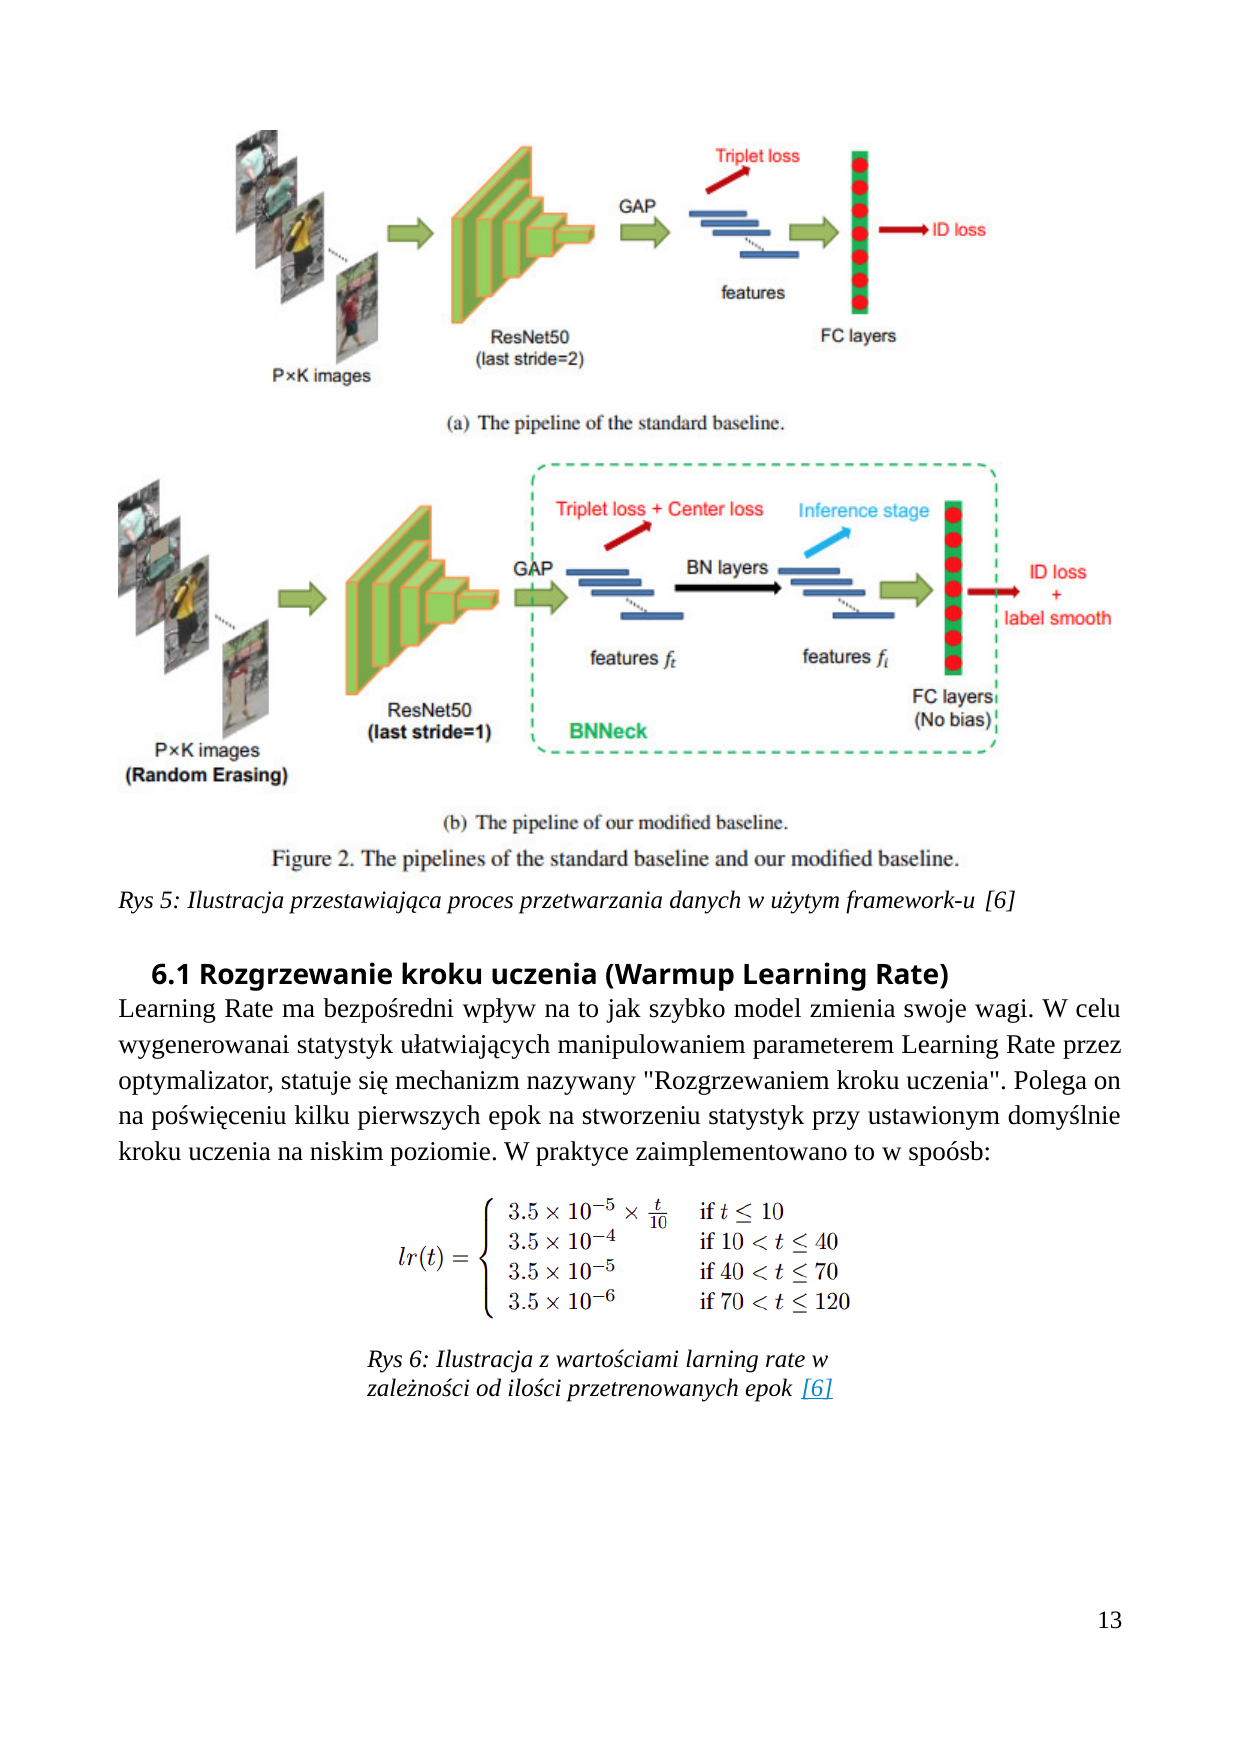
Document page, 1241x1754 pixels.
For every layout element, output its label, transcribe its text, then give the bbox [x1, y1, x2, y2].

text Rys 5: Ilustracja przestawiająca proces przetwarzania danych w użytym framework-u [6] [118, 880, 1119, 914]
subtitle 6.1 Rozgrzewanie kroku uczenia (Warmup Learning Rate) [151, 954, 1122, 992]
picture [367, 1183, 874, 1339]
picture [118, 130, 1120, 880]
text Rys 6: Ilustracja z wartościami larning rate w zależności od ilości przetrenowanych epok [6] [367, 1339, 873, 1402]
text Learning Rate ma bezpośredni wpływ na to jak szybko model zmienia swoje wagi. W celu wygenerowanai statystyk ułatwiających manipulowaniem parameterem Learning Rate przez optymalizator, statuje się mechanizm nazywany "Rozgrzewaniem kroku uczenia". Polega on na poświęceniu kilku pierwszych epok na stworzeniu statystyk przy ustawionym domyślnie kroku uczenia na niskim poziomie. W praktyce zaimplementowano to w spoósb: [118, 992, 1122, 1166]
